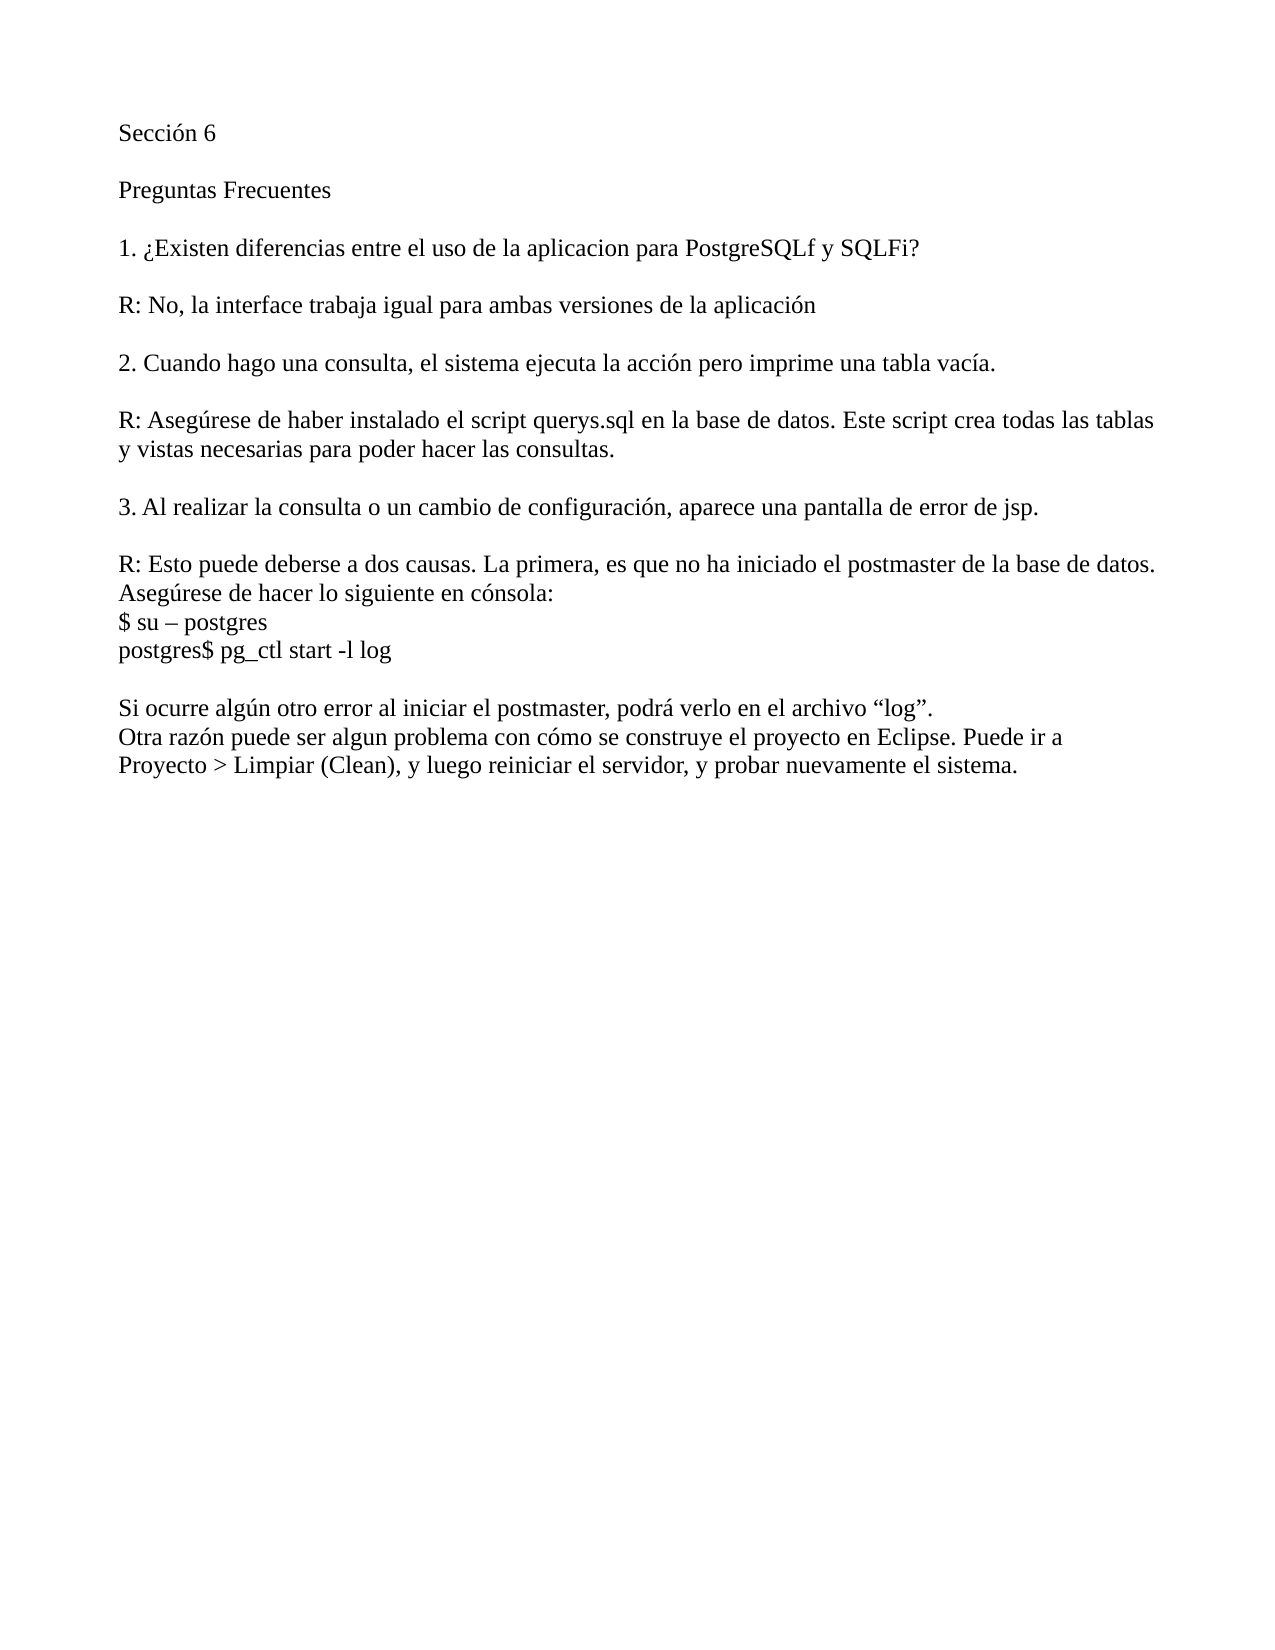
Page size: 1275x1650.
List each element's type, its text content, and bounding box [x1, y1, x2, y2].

text 1. ¿Existen diferencias entre el uso de la aplicacion para PostgreSQLf y SQLFi? [118, 233, 1157, 262]
text postgres$ pg_ctl start -l log Si ocurre algún otro error al iniciar el postmaster, podrá verlo en el archivo “log”. Otra razón puede ser algun problema con cómo se construye el proyecto en Eclipse. Puede ir a Proyecto > Limpiar (Clean), y luego reiniciar el servidor, y probar nuevamente el sistema. [118, 636, 1157, 779]
text 3. Al realizar la consulta o un cambio de configuración, aparece una pantalla de error de jsp. [118, 492, 1157, 521]
text $ su – postgres [118, 607, 1157, 636]
text R: Esto puede deberse a dos causas. La primera, es que no ha iniciado el postmaster de la base de datos. Asegúrese de hacer lo siguiente en cónsola: [118, 549, 1157, 607]
text 2. Cuando hago una consulta, el sistema ejecuta la acción pero imprime una tabla vacía. [118, 348, 1157, 377]
text Preguntas Frecuentes [118, 176, 1157, 204]
text Sección 6 [118, 118, 1157, 147]
text R: Asegúrese de haber instalado el script querys.sql en la base de datos. Este script crea todas las tablas y vistas necesarias para poder hacer las consultas. [118, 406, 1157, 463]
text R: No, la interface trabaja igual para ambas versiones de la aplicación [118, 291, 1157, 319]
